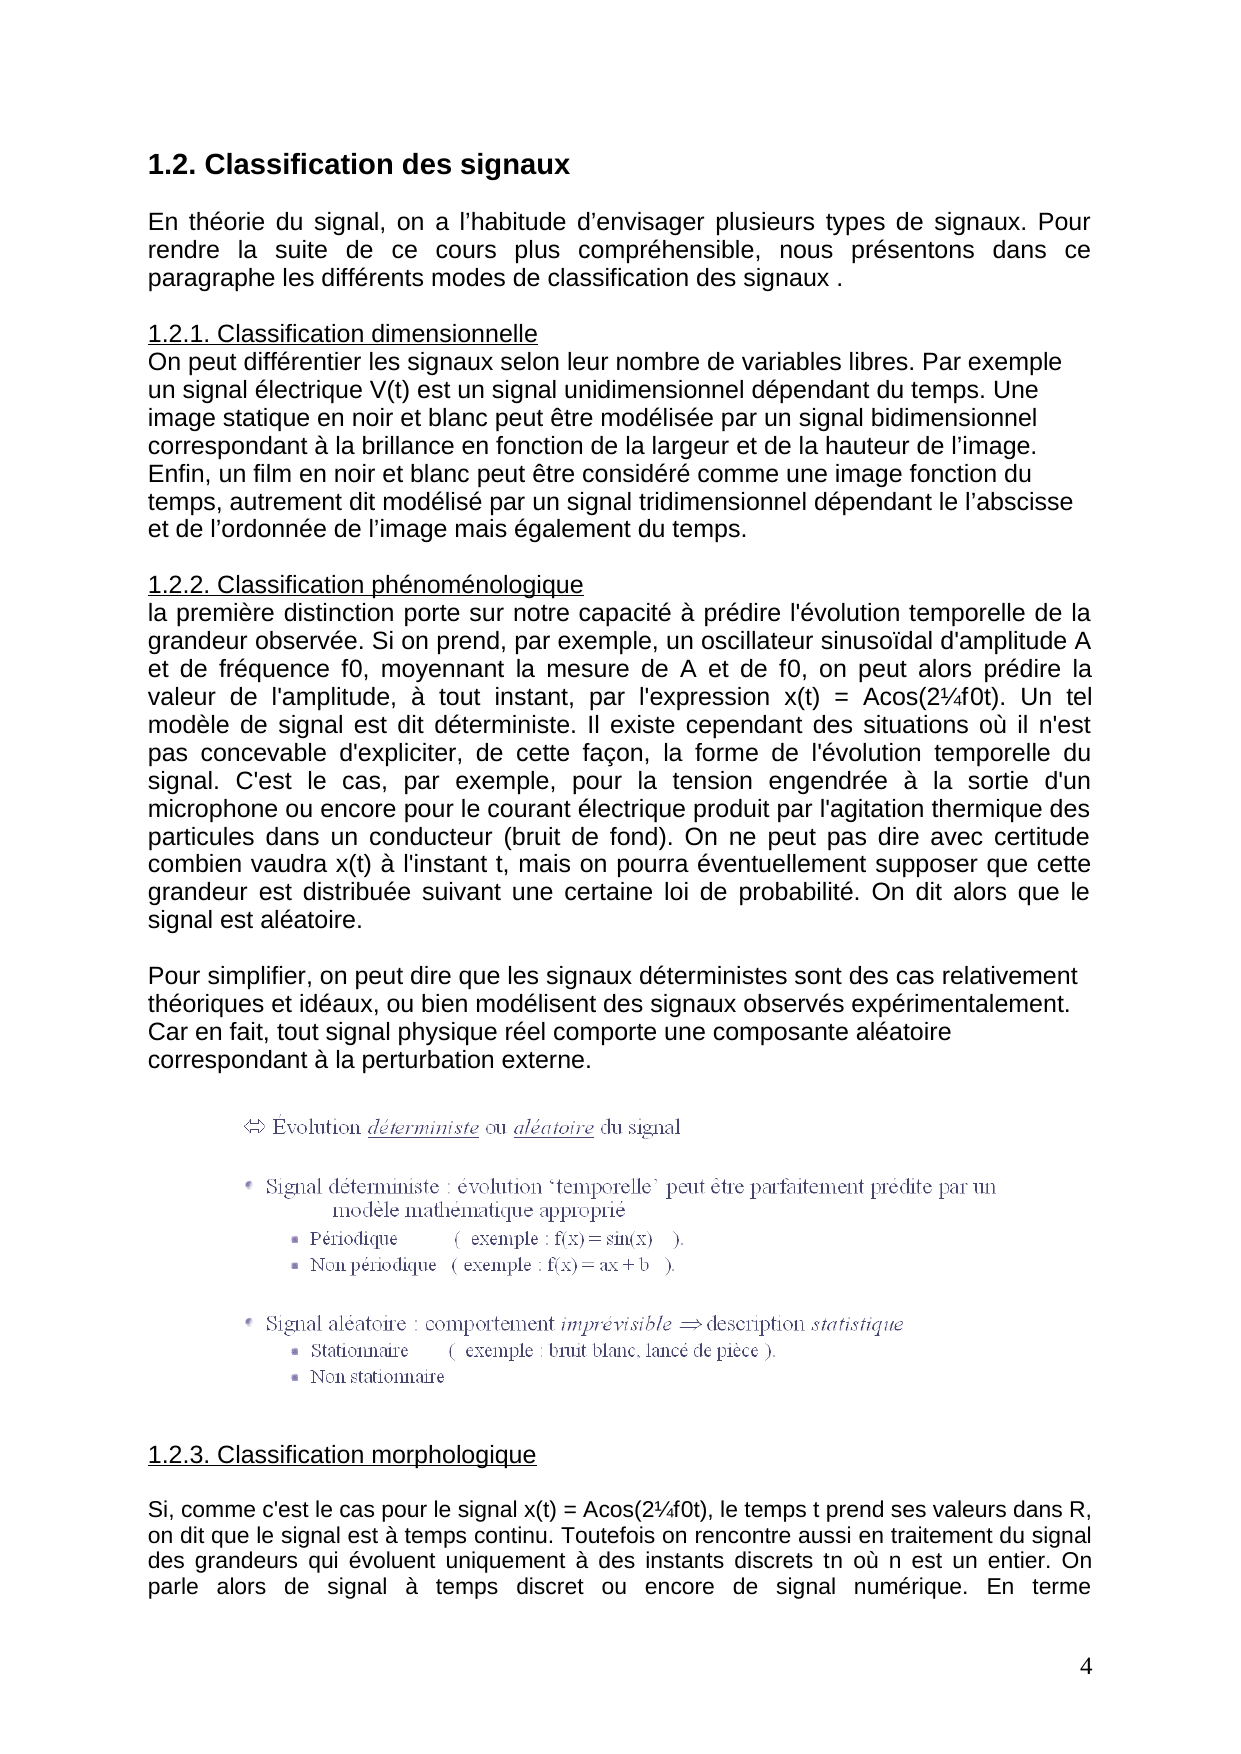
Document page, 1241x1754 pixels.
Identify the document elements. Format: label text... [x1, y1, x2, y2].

picture [233, 1110, 1007, 1405]
subtitle 1.2.3. Classification morphologique [148, 1441, 1092, 1469]
text la première distinction porte sur notre capacité à prédire l'évolution temporelle de la grandeur observée. Si on prend, par exemple, un oscillateur sinusoïdal d'amplitude A et de fréquence f0, moyennant la mesure de A et de f0, on peut alors prédire la valeur de l'amplitude, à tout instant, par l'expression x(t) = Acos(2¼f0t). Un tel modèle de signal est dit déterministe. Il existe cependant des situations où il n'est pas concevable d'expliciter, de cette façon, la forme de l'évolution temporelle du signal. C'est le cas, par exemple, pour la tension engendrée à la sortie d'un microphone ou encore pour le courant électrique produit par l'agitation thermique des particules dans un conducteur (bruit de fond). On ne peut pas dire avec certitude combien vaudra x(t) à l'instant t, mais on pourra éventuellement supposer que cette grandeur est distribuée suivant une certaine loi de probabilité. On dit alors que le signal est aléatoire. [148, 599, 1092, 934]
text Si, comme c'est le cas pour le signal x(t) = Acos(2¼f0t), le temps t prend ses valeurs dans R, on dit que le signal est à temps continu. Toutefois on rencontre aussi en traitement du signal des grandeurs qui évoluent uniquement à des instants discrets tn où n est un entier. On parle alors de signal à temps discret ou encore de signal numérique. En terme [148, 1497, 1092, 1599]
text On peut différentier les signaux selon leur nombre de variables libres. Par exemple un signal électrique V(t) est un signal unidimensionnel dépendant du temps. Une image statique en noir et blanc peut être modélisée par un signal bidimensionnel correspondant à la brillance en fonction de la largeur et de la hauteur de l’image. Enfin, un film en noir et blanc peut être considéré comme une image fonction du temps, autrement dit modélisé par un signal tridimensionnel dépendant le l’abscisse et de l’ordonnée de l’image mais également du temps. [148, 348, 1092, 543]
subtitle 1.2.1. Classification dimensionnelle [148, 320, 1092, 348]
subtitle 1.2.2. Classification phénoménologique [148, 571, 1092, 599]
text Pour simplifier, on peut dire que les signaux déterministes sont des cas relativement théoriques et idéaux, ou bien modélisent des signaux observés expérimentalement. Car en fait, tout signal physique réel comporte une composante aléatoire correspondant à la perturbation externe. [148, 962, 1092, 1073]
text En théorie du signal, on a l’habitude d’envisager plusieurs types de signaux. Pour rendre la suite de ce cours plus compréhensible, nous présentons dans ce paragraphe les différents modes de classification des signaux . [148, 208, 1092, 292]
subtitle 1.2. Classification des signaux [148, 148, 1092, 180]
